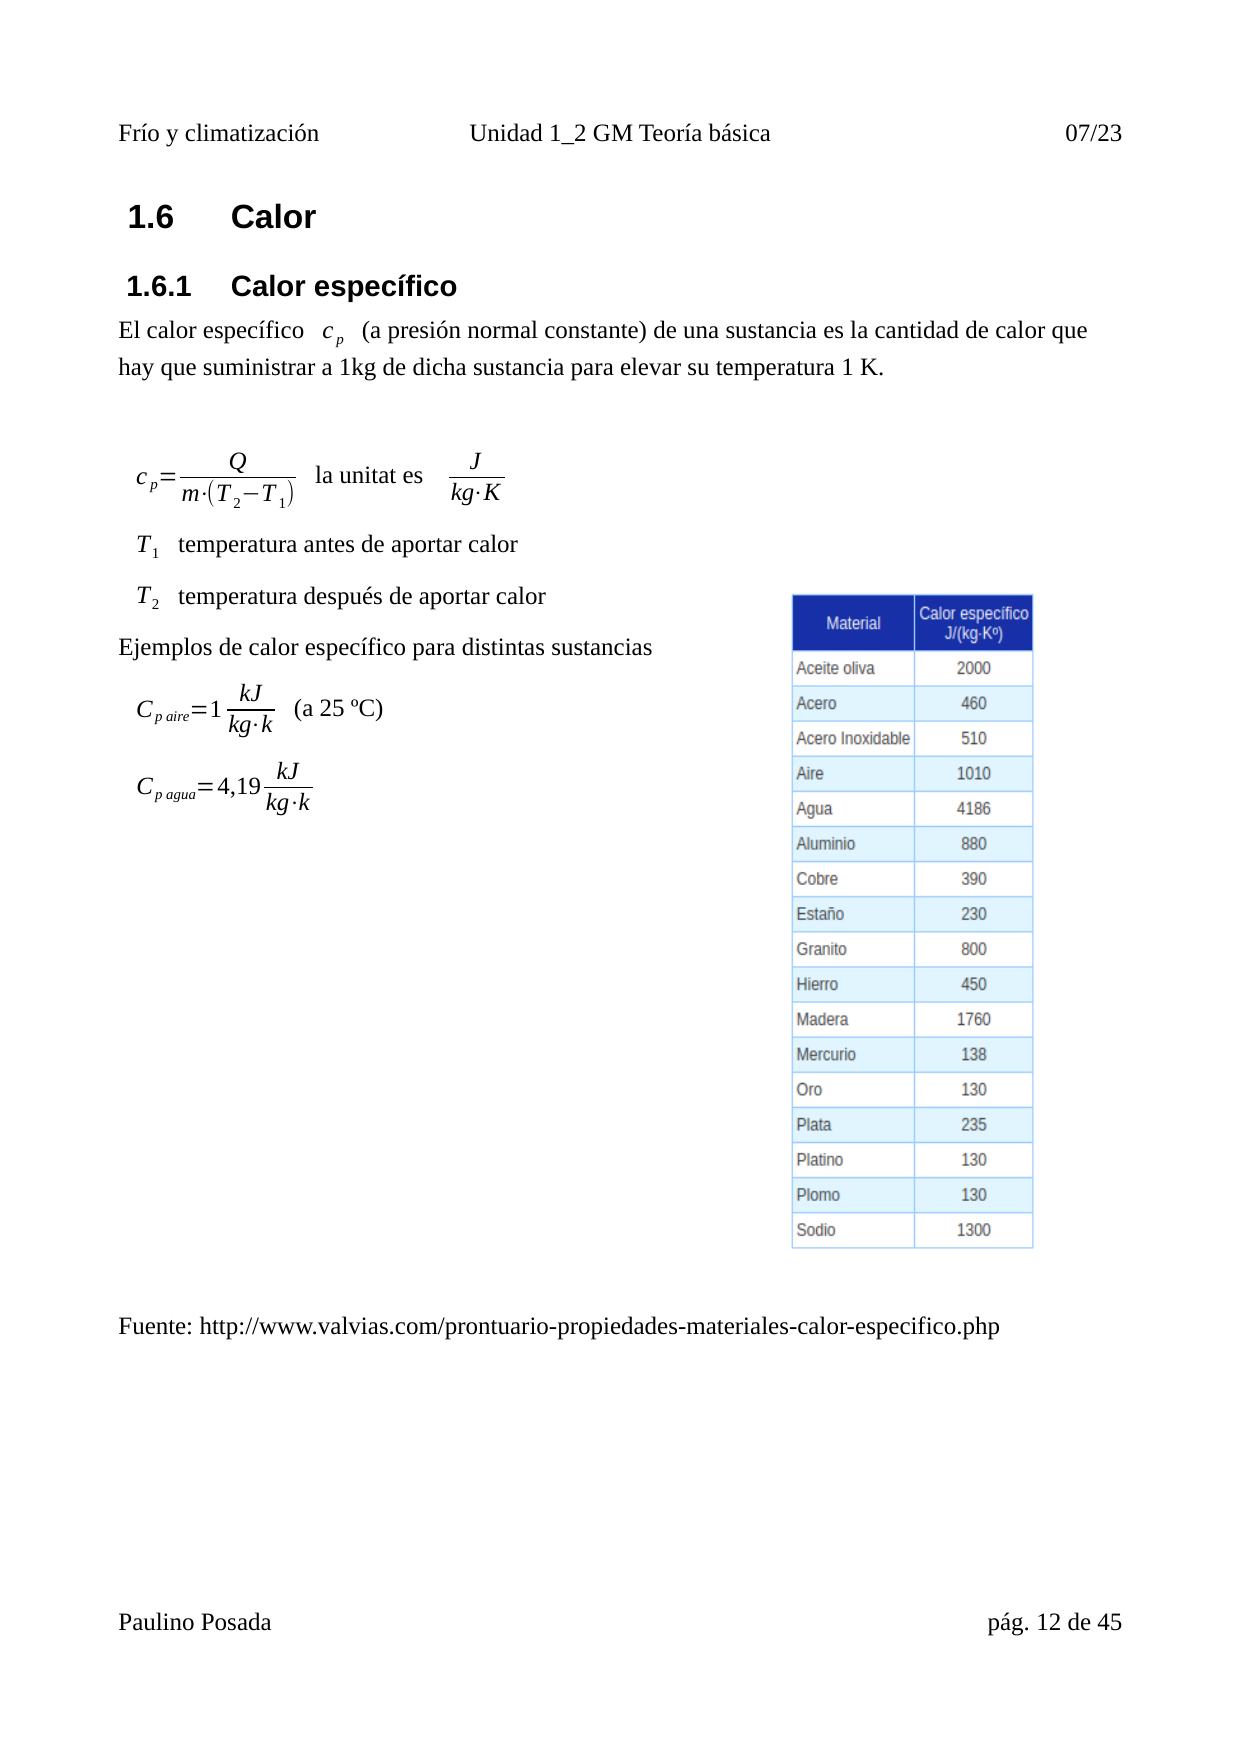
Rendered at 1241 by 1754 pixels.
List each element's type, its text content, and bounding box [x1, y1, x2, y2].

text Ejemplos de calor específico para distintas sustancias [118, 632, 788, 661]
text la unitat es [118, 447, 1122, 511]
text El calor específico(a presión normal constante) de una sustancia es la cantidad de calor que hay que suministrar a 1kg de dicha sustancia para elevar su temperatura 1 K. [118, 315, 1122, 381]
text (a 25 ºC) [118, 680, 788, 739]
subtitle Calor específico [118, 269, 1122, 303]
text [1040, 680, 1122, 739]
text [1040, 632, 1122, 661]
subtitle Calor [118, 197, 1122, 236]
text Fuente: http://www.valvias.com/prontuario-propiedades-materiales-calor-especifico.php [118, 1311, 1122, 1340]
text temperatura antes de aportar calor [118, 529, 1122, 562]
text temperatura después de aportar calor [118, 581, 1122, 613]
picture [788, 590, 1040, 1260]
